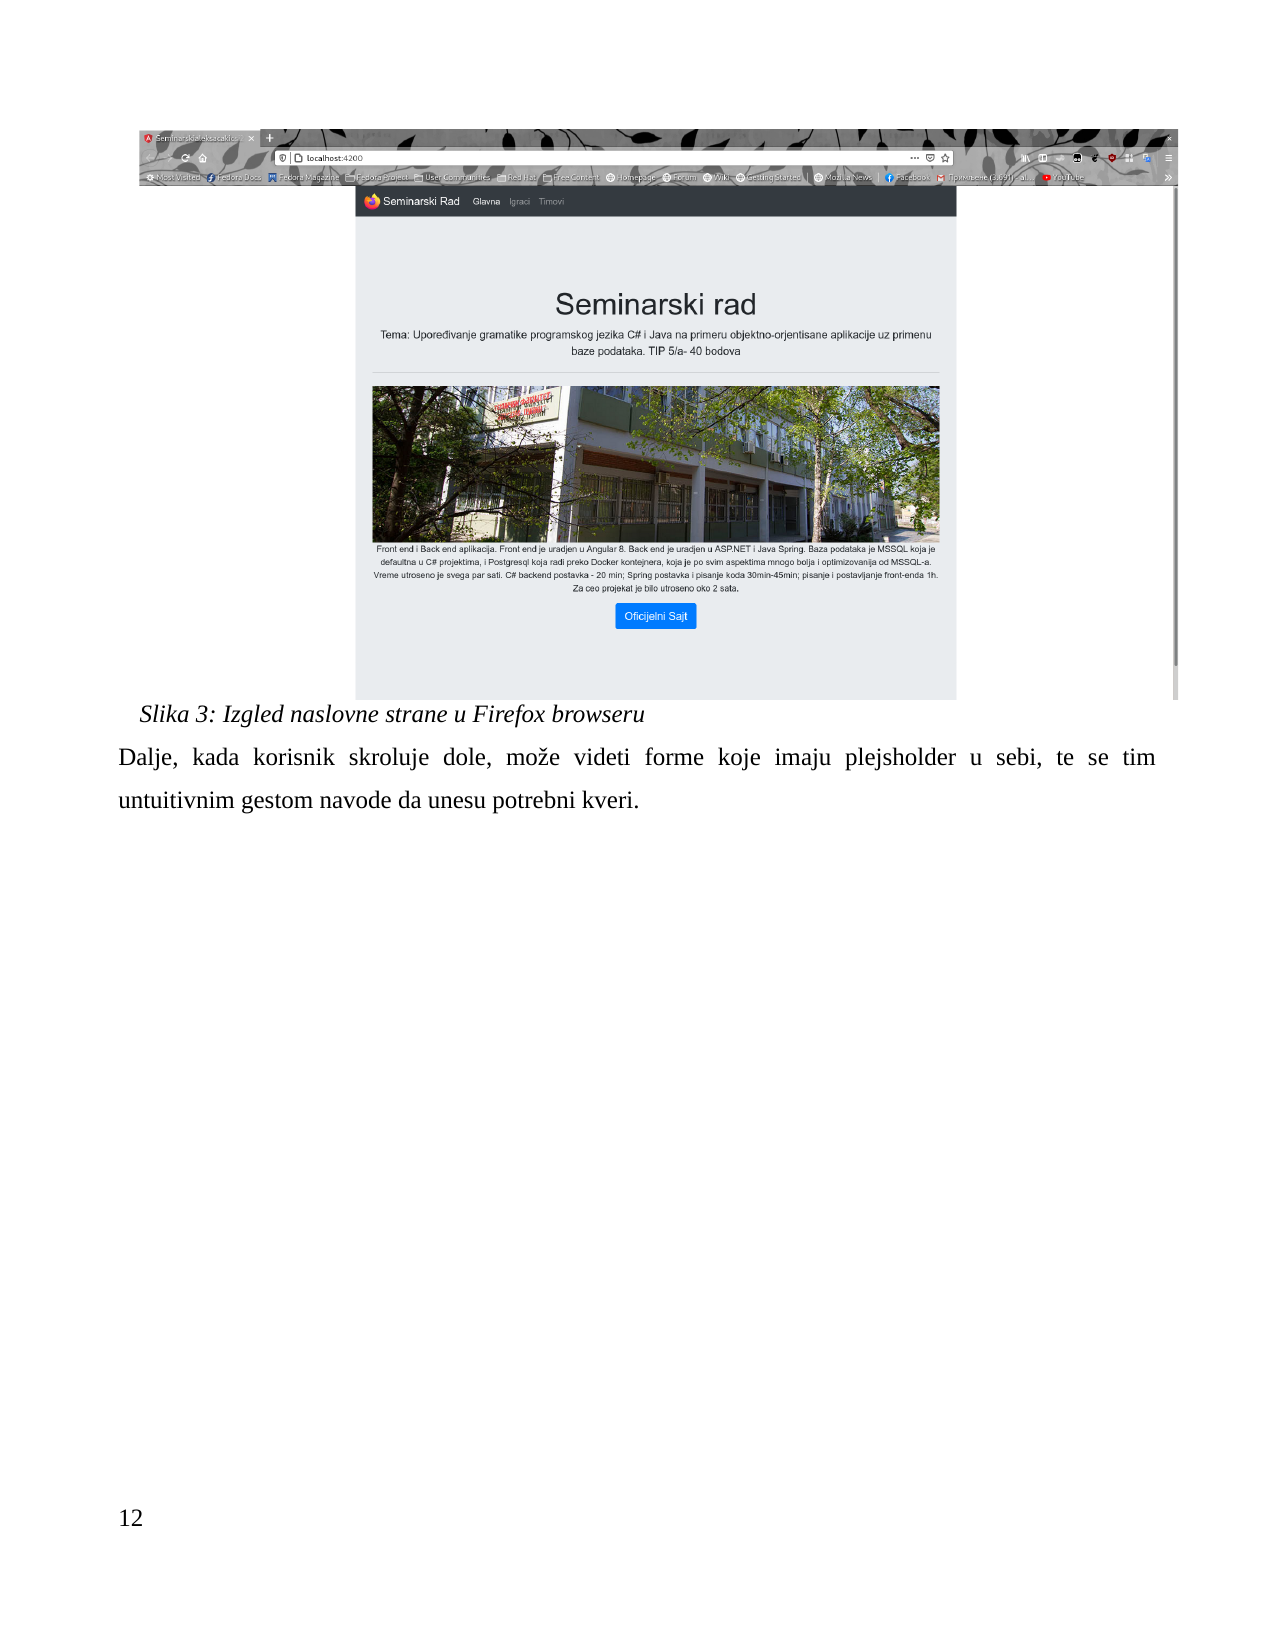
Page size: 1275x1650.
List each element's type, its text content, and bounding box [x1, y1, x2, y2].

picture [139, 129, 1179, 700]
text Slika 3: Izgled naslovne strane u Firefox browseru [139, 700, 1178, 728]
text Dalje, kada korisnik skroluje dole, može videti forme koje imaju plejsholder u sebi, te se tim untuitivnim gestom navode da unesu potrebni kveri. [118, 117, 1178, 814]
